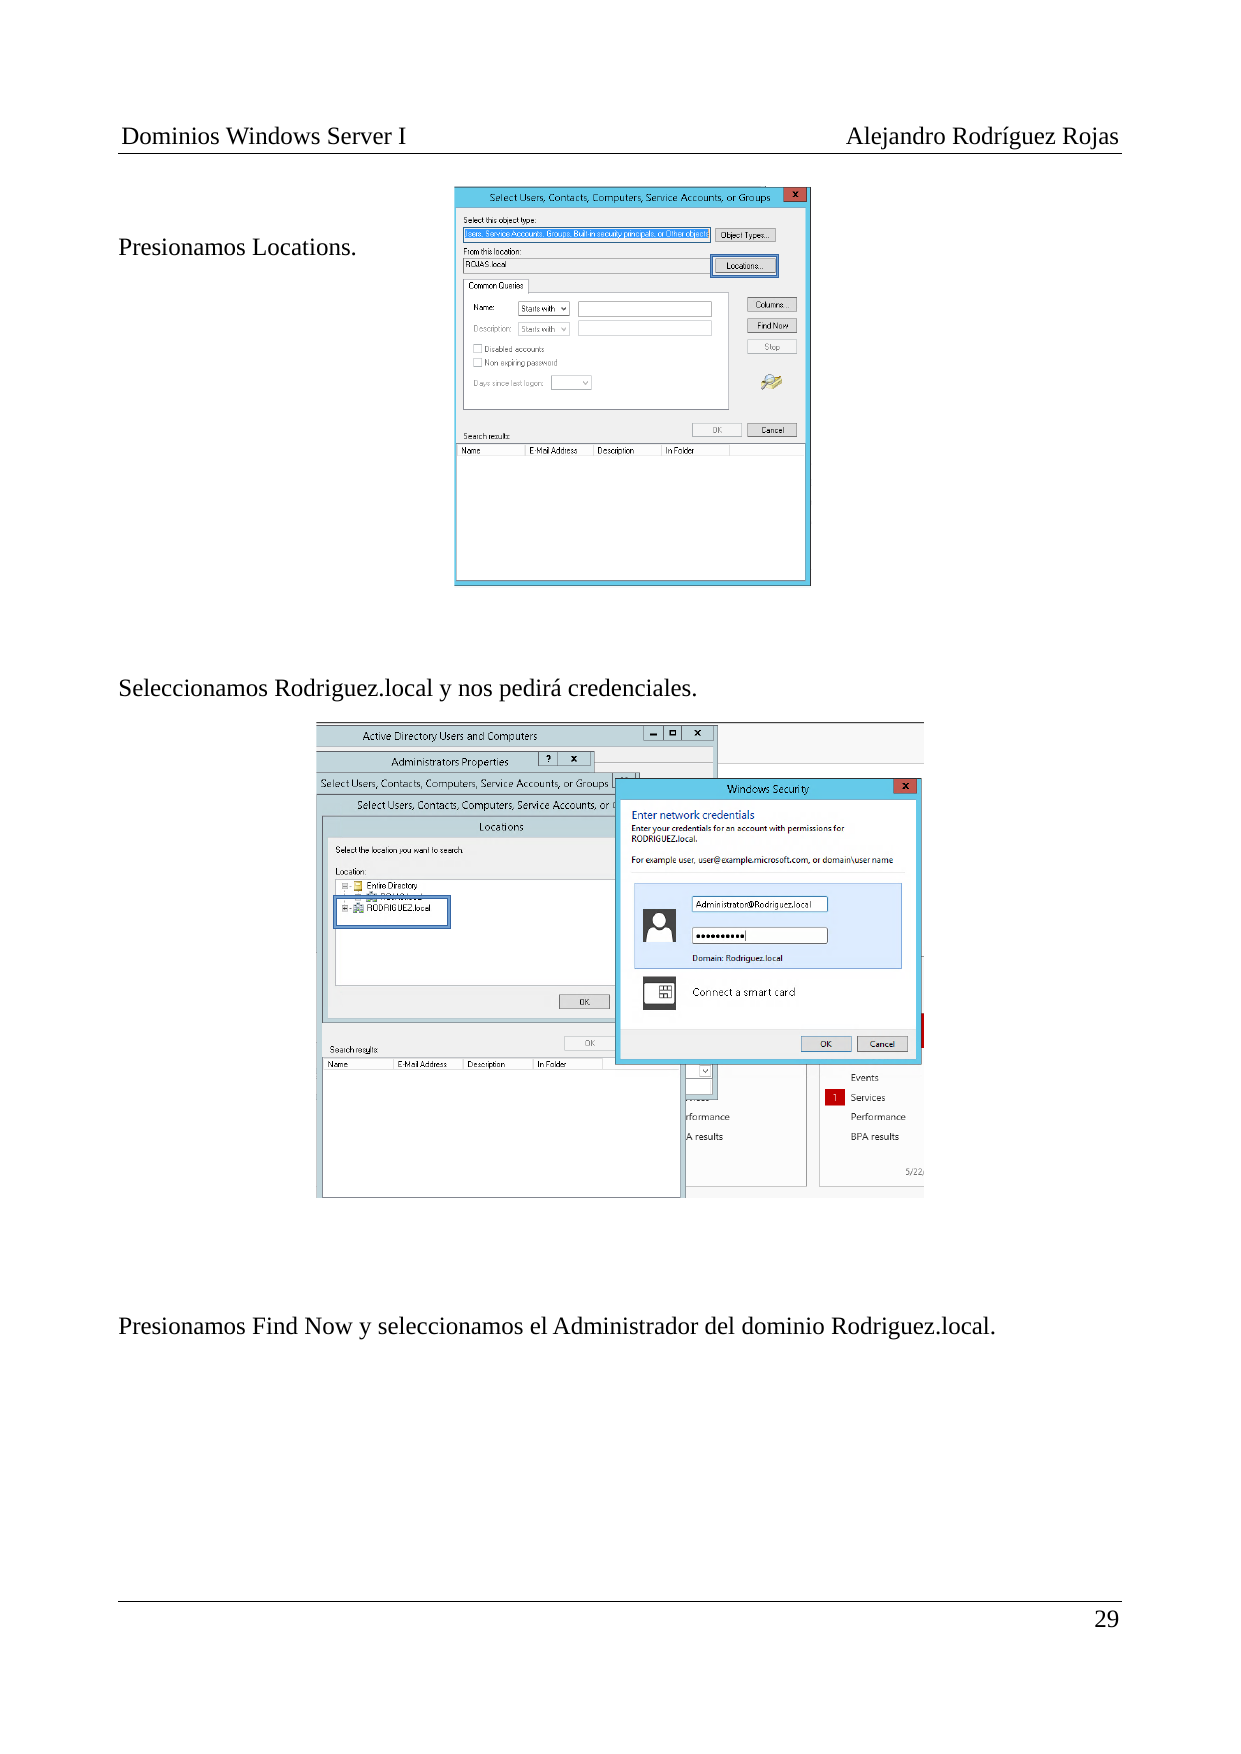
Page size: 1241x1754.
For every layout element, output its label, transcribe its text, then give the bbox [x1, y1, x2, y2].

text [588, 232, 1122, 260]
text Presionamos Locations. [118, 232, 454, 260]
text Seleccionamos Rodriguez.local y nos pedirá credenciales. [118, 673, 1122, 702]
text Presionamos Find Now y seleccionamos el Administrador del dominio Rodriguez.local. [118, 1311, 1122, 1340]
picture [316, 722, 683, 1198]
picture [454, 186, 588, 588]
